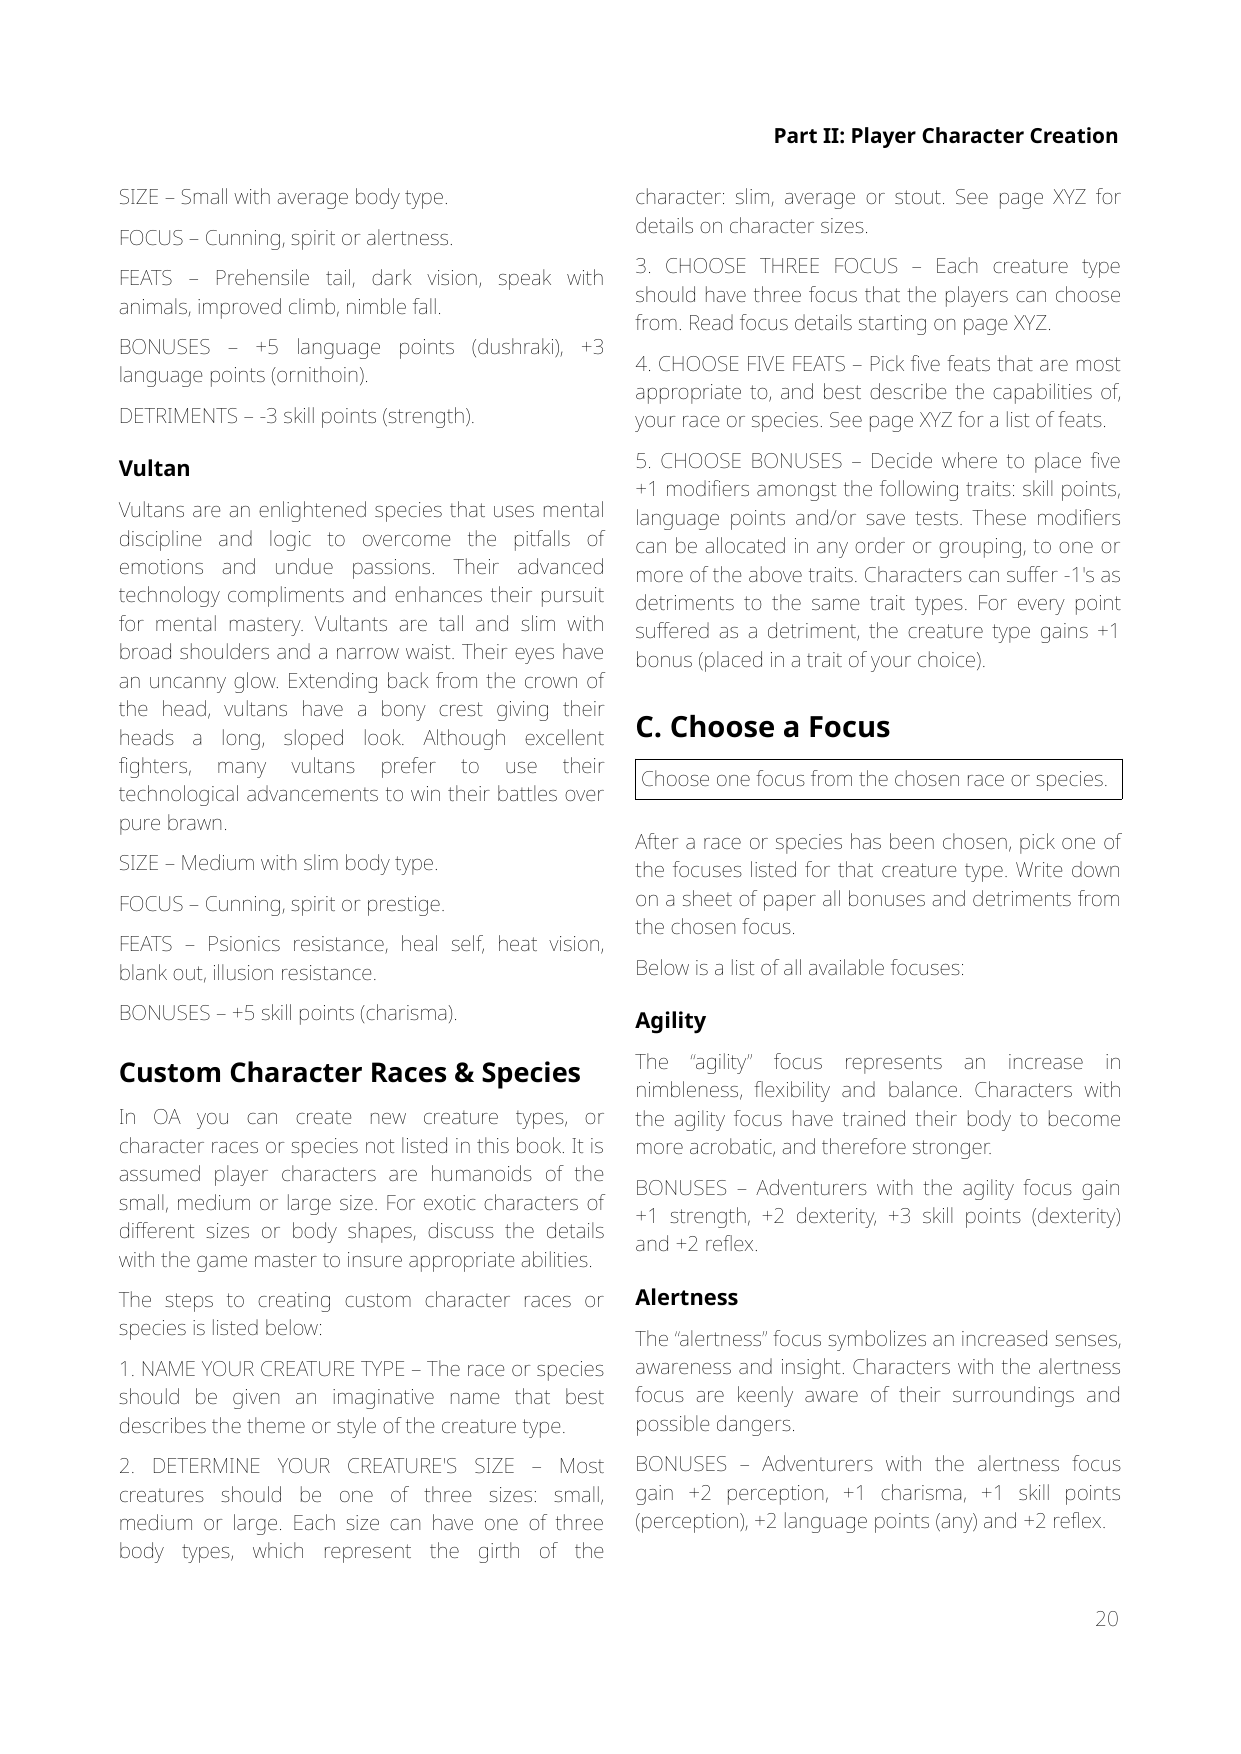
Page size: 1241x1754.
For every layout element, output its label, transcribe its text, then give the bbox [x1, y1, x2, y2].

text Vultan [118, 453, 605, 483]
subtitle Custom Character Races & Species [118, 1053, 605, 1090]
table_header Choose one focus from the chosen race or species. [636, 760, 1122, 798]
text 1. NAME YOUR CREATURE TYPE – The race or species should be given an imaginative name that best describes the theme or style of the creature type. [118, 1354, 605, 1439]
text 3. CHOOSE THREE FOCUS – Each creature type should have three focus that the players can choose from. Read focus details starting on page XYZ. [635, 251, 1122, 337]
text character: slim, average or stout. See page XYZ for details on character sizes. [635, 182, 1122, 239]
subtitle C. Choose a Focus [635, 706, 1122, 746]
text After a race or species has been chosen, pick one of the focuses listed for that creature type. Write down on a sheet of paper all bonuses and detriments from the chosen focus. [635, 827, 1122, 941]
text 4. CHOOSE FIVE FEATS – Pick five feats that are most appropriate to, and best describe the capabilities of, your race or species. See page XYZ for a list of feats. [635, 349, 1122, 434]
text The “alertness” focus symbolizes an increased senses, awareness and insight. Characters with the alertness focus are keenly aware of their surroundings and possible dangers. [635, 1324, 1122, 1437]
text SIZE – Medium with slim body type. [118, 848, 605, 877]
text SIZE – Small with average body type. [118, 182, 605, 211]
text FOCUS – Cunning, spirit or prestige. [118, 889, 605, 917]
text 2. DETERMINE YOUR CREATURE'S SIZE – Most creatures should be one of three sizes: small, medium or large. Each size can have one of three body types, which represent the girth of the [118, 1451, 605, 1565]
text DETRIMENTS – -3 skill points (strength). [118, 401, 605, 429]
text 5. CHOOSE BONUSES – Decide where to place five +1 modifiers amongst the following traits: skill points, language points and/or save tests. These modifiers can be allocated in any order or grouping, to one or more of the above traits. Characters can suffer -1's as detriments to the same trait types. For every point suffered as a detriment, the creature type gains +1 bonus (placed in a trait of your choice). [635, 446, 1122, 673]
text FEATS – Psionics resistance, heal self, heat vision, blank out, illusion resistance. [118, 929, 605, 986]
text The steps to creating custom character races or species is listed below: [118, 1285, 605, 1342]
text In OA you can create new creature types, or character races or species not listed in this book. It is assumed player characters are humanoids of the small, medium or large size. For exotic characters of different sizes or body shapes, discuss the details with the game master to insure appropriate abilities. [118, 1102, 605, 1273]
text The “agility” focus represents an increase in nimbleness, flexibility and balance. Characters with the agility focus have trained their body to become more acrobatic, and therefore stronger. [635, 1047, 1122, 1161]
text BONUSES – Adventurers with the alertness focus gain +2 perception, +1 charisma, +1 skill points (perception), +2 language points (any) and +2 reflex. [635, 1449, 1122, 1535]
text Agility [635, 1005, 1122, 1035]
text Vultans are an enlightened species that uses mental discipline and logic to overcome the pitfalls of emotions and undue passions. Their advanced technology compliments and enhances their pursuit for mental mastery. Vultants are tall and slim with broad shoulders and a narrow waist. Their eyes have an uncanny glow. Extending back from the crown of the head, vultans have a bony crest giving their heads a long, sloped look. Although excellent fighters, many vultans prefer to use their technological advancements to win their battles over pure brawn. [118, 495, 605, 836]
text FOCUS – Cunning, spirit or alertness. [118, 223, 605, 251]
text FEATS – Prehensile tail, dark vision, speak with animals, improved climb, nimble fall. [118, 263, 605, 320]
text BONUSES – Adventurers with the agility focus gain +1 strength, +2 dexterity, +3 skill points (dexterity) and +2 reflex. [635, 1173, 1122, 1258]
text Alertness [635, 1282, 1122, 1312]
text BONUSES – +5 language points (dushraki), +3 language points (ornithoin). [118, 332, 605, 389]
text BONUSES – +5 skill points (charisma). [118, 998, 605, 1027]
text Below is a list of all available focuses: [635, 953, 1122, 981]
